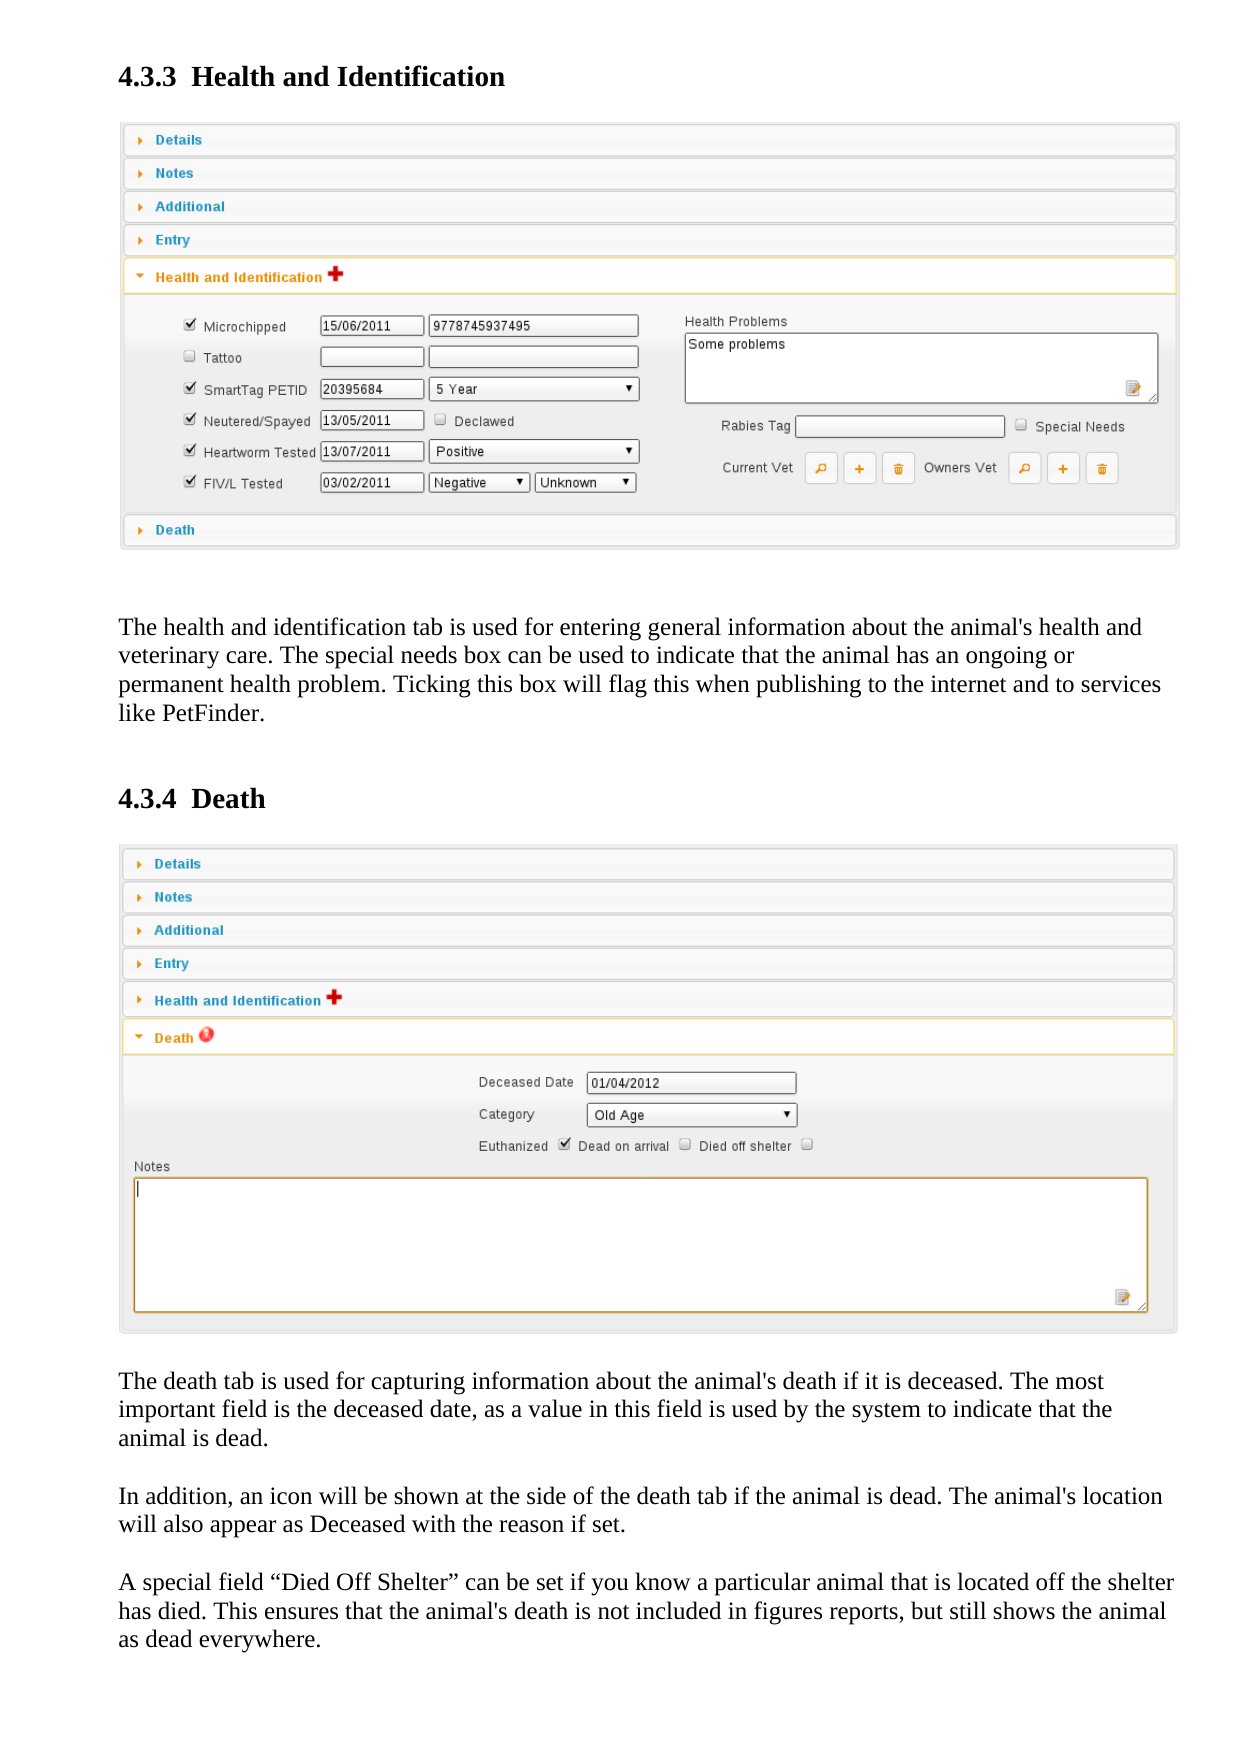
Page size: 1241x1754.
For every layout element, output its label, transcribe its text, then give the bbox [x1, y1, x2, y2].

text In addition, an icon will be shown at the side of the death tab if the animal is dead. The animal's location will also appear as Deceased with the reason if set. [118, 1481, 1181, 1538]
subtitle Death [118, 781, 1181, 815]
text A special field “Died Off Shelter” can be set if you know a particular animal that is located off the shelter has died. This ensures that the animal's death is not included in figures reports, but still shows the animal as dead everywhere. [118, 1567, 1181, 1653]
text The health and identification tab is used for entering general information about the animal's health and veterinary care. The special needs box can be used to indicate that the animal has an ongoing or permanent health problem. Ticking this box will flag this when publishing to the internet and to services like PetFinder. [118, 612, 1181, 727]
picture [118, 122, 1182, 554]
text The death tab is used for capturing information about the animal's death if it is deceased. The most important field is the deceased date, as a value in this field is used by the system to indicate that the animal is dead. [118, 1366, 1181, 1452]
picture [118, 844, 1182, 1337]
subtitle Health and Identification [118, 59, 1181, 93]
